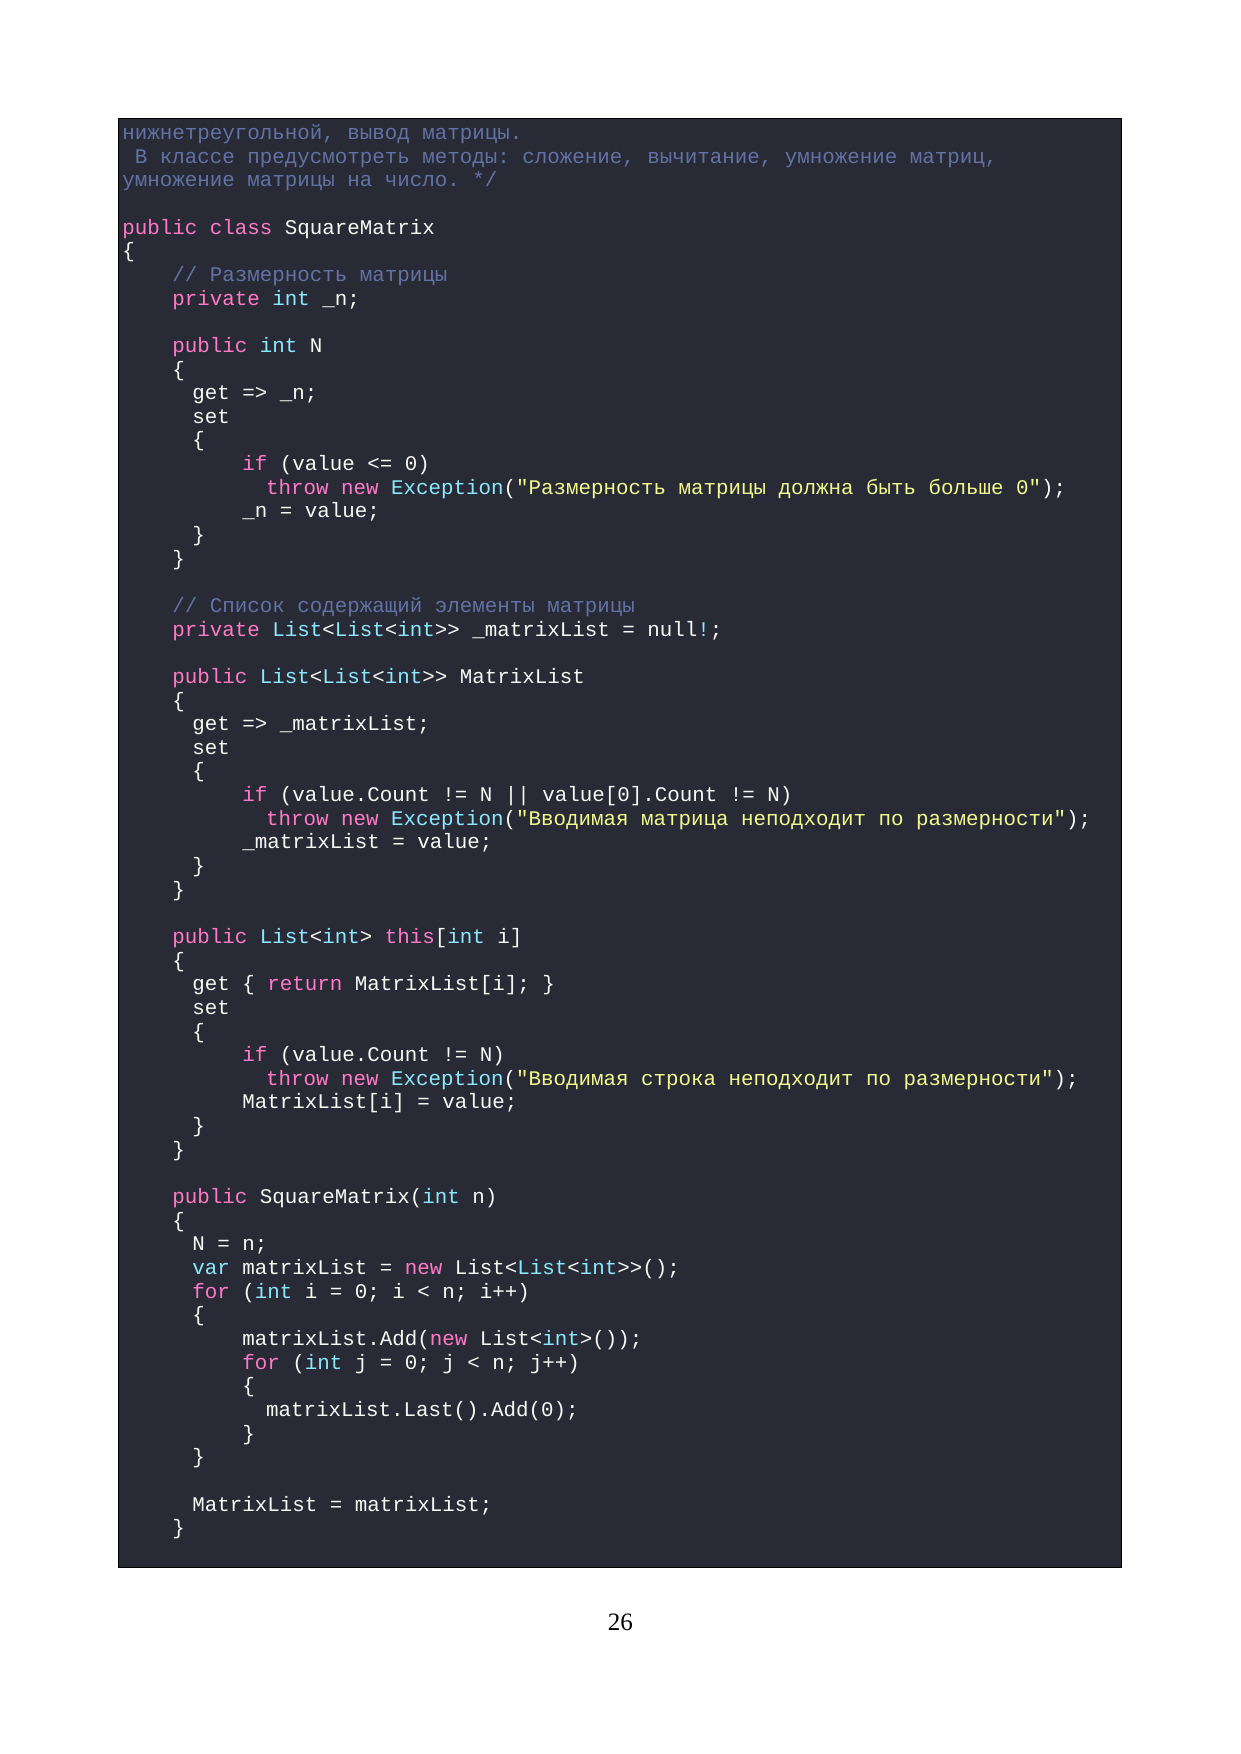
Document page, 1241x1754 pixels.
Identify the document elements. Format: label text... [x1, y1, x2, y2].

text matrixList.Last().Add(0); [119, 1395, 1121, 1419]
text set [119, 993, 1121, 1017]
text set [119, 733, 1121, 757]
text } [119, 1442, 1121, 1466]
text for (int i = 0; i < n; i++) [119, 1277, 1121, 1300]
text { [119, 1206, 1121, 1229]
text { [119, 757, 1121, 780]
text public List<int> this[int i] [119, 922, 1121, 946]
text { [119, 686, 1121, 709]
text { [119, 426, 1121, 449]
text } [119, 544, 1121, 567]
text public class SquareMatrix [119, 213, 1121, 236]
text _n = value; [119, 496, 1121, 520]
text { [119, 1371, 1121, 1395]
text private int _n; [119, 284, 1121, 307]
text } [119, 1111, 1121, 1135]
text } [119, 875, 1121, 898]
text MatrixList = matrixList; [119, 1489, 1121, 1513]
text { [119, 1017, 1121, 1040]
text { [119, 1300, 1121, 1324]
text // Список содержащий элементы матрицы [119, 591, 1121, 615]
text } [119, 851, 1121, 875]
text В классе предусмотреть методы: сложение, вычитание, умножение матриц, умножение матрицы на число. */ [119, 142, 1121, 189]
text throw new Exception("Размерность матрицы должна быть больше 0"); [119, 473, 1121, 496]
text public List<List<int>> MatrixList [119, 662, 1121, 686]
text matrixList.Add(new List<int>()); [119, 1324, 1121, 1348]
text if (value.Count != N || value[0].Count != N) [119, 780, 1121, 804]
text set [119, 402, 1121, 426]
text public int N [119, 331, 1121, 354]
text throw new Exception("Вводимая матрица неподходит по размерности"); [119, 804, 1121, 827]
text } [119, 1419, 1121, 1442]
text } [119, 1135, 1121, 1158]
text var matrixList = new List<List<int>>(); [119, 1253, 1121, 1277]
text for (int j = 0; j < n; j++) [119, 1348, 1121, 1371]
text if (value.Count != N) [119, 1040, 1121, 1064]
text public SquareMatrix(int n) [119, 1182, 1121, 1206]
text // Размерность матрицы [119, 260, 1121, 284]
text { [119, 354, 1121, 378]
text } [119, 1513, 1121, 1537]
text нижнетреугольной, вывод матрицы. [119, 119, 1121, 142]
text { [119, 236, 1121, 260]
text private List<List<int>> _matrixList = null!; [119, 615, 1121, 638]
text } [119, 520, 1121, 544]
text get => _matrixList; [119, 709, 1121, 733]
text { [119, 946, 1121, 969]
text throw new Exception("Вводимая строка неподходит по размерности"); [119, 1064, 1121, 1088]
text MatrixList[i] = value; [119, 1088, 1121, 1111]
text if (value <= 0) [119, 449, 1121, 473]
text _matrixList = value; [119, 827, 1121, 851]
text get { return MatrixList[i]; } [119, 969, 1121, 993]
text get => _n; [119, 378, 1121, 402]
text N = n; [119, 1229, 1121, 1253]
